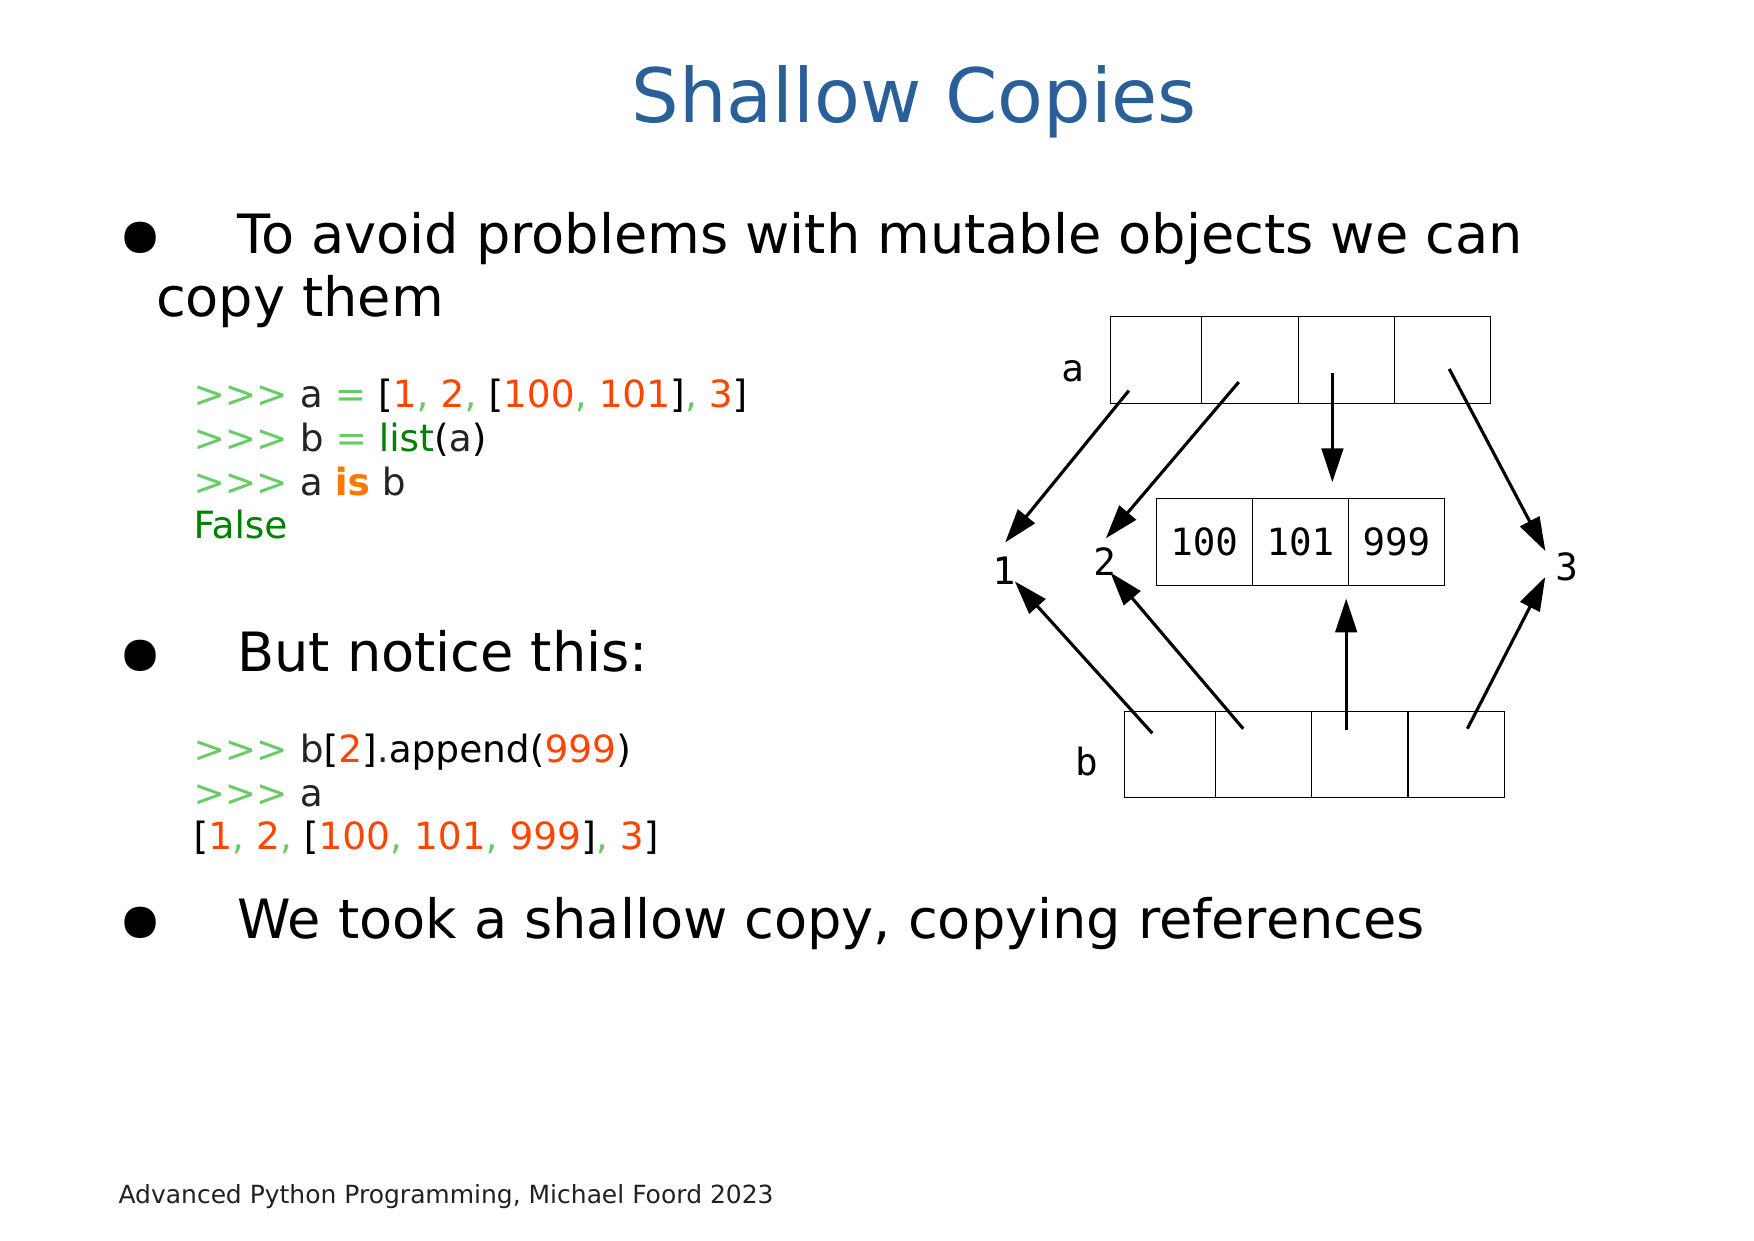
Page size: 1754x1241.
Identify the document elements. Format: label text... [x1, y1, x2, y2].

text [1076, 417, 1206, 460]
text >>> b[2].append(999) [193, 727, 1124, 771]
text False [193, 504, 1156, 548]
text [1040, 460, 1169, 504]
list [1054, 621, 1202, 684]
list But notice this: [118, 621, 1104, 684]
text [1176, 417, 1331, 460]
text [1, 2, [100, 101, 999], 3] [193, 815, 1636, 858]
list [1348, 621, 1520, 684]
text [1111, 404, 1217, 417]
list [1493, 621, 1636, 684]
list We took a shallow copy, copying references [118, 888, 1636, 951]
text [1212, 404, 1331, 417]
text [1523, 504, 1636, 548]
text >>> a = [1, 2, [100, 101], 3] [193, 373, 1115, 417]
text [1471, 373, 1636, 417]
text >>> b = list(a) [193, 417, 1104, 460]
text [1334, 404, 1472, 417]
text Shallow Copies [193, 53, 1636, 140]
text [1505, 727, 1636, 771]
text [1334, 417, 1494, 460]
text [1477, 417, 1636, 460]
list [1155, 621, 1345, 684]
text [1500, 460, 1636, 504]
text >>> a [193, 771, 1636, 815]
text >>> a is b [193, 460, 1069, 504]
list To avoid problems with mutable objects we can copy them [118, 203, 1636, 329]
text [1445, 504, 1541, 548]
text [1138, 460, 1518, 504]
